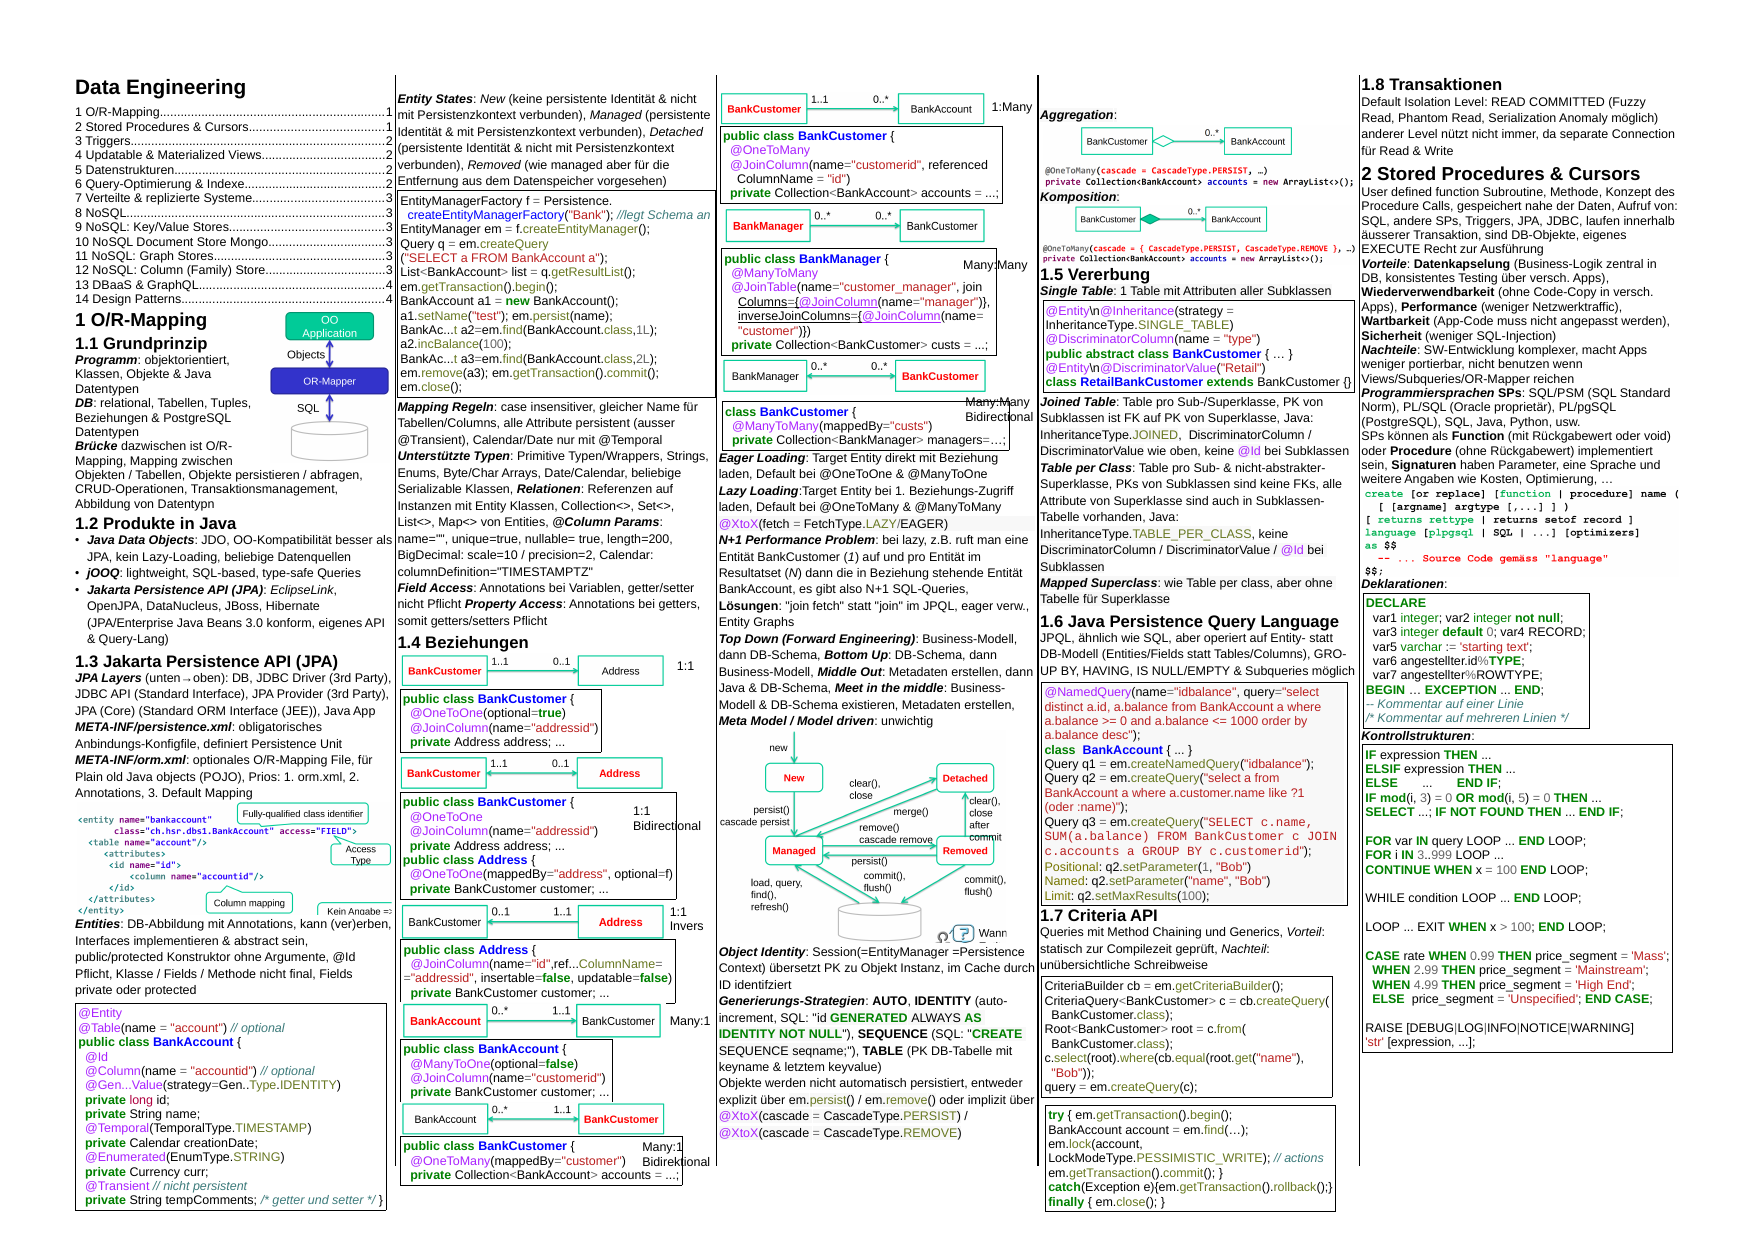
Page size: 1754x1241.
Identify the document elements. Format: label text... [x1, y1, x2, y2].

text @Entity\n@DiscriminatorValue("Retail") [1045, 361, 1352, 375]
text CriteriaQuery<BankCustomer> c = cb.createQuery( [1044, 993, 1329, 1008]
text @Transient // nicht persistent [78, 1178, 383, 1193]
text WHEN 2.99 THEN price_segment = 'Mainstream'; [1365, 963, 1669, 977]
text public class BankManager { [724, 251, 993, 266]
text List<BankAccount> list = q.getResultList(); [400, 265, 712, 279]
text private BankCustomer customer; ... [403, 1085, 609, 1099]
text [398, 191, 715, 397]
text Field Access: Annotations bei Variablen, getter/setter nicht Pflicht Property Access: Annotations bei getters, somit getters/setters Pflicht [397, 581, 714, 628]
text class BankCustomer { [725, 404, 1006, 419]
text "customer")}) [724, 323, 993, 337]
text em.getTransaction().begin(); [400, 279, 712, 294]
text em.close(); [400, 380, 712, 394]
text [1046, 1106, 1335, 1211]
text Default Isolation Level: READ COMMITTED (Fuzzy Read, Phantom Read, Serialization Anomaly möglich) anderer Level nützt nicht immer, da separate Connection für Read & Write [1361, 94, 1679, 158]
text WHEN 4.99 THEN price_segment = 'High End'; [1365, 977, 1669, 992]
text IF mod(i, 3) = 0 OR mod(i, 5) = 0 THEN ... [1365, 791, 1669, 805]
text 7 Verteilte & replizierte Systeme 3 [75, 191, 393, 206]
picture [399, 653, 666, 688]
list Jakarta Persistence API (JPA): EclipseLink, OpenJPA, DataNucleus, JBoss, Hibernate (JPA/Enterprise Java Beans 3.0 konform, eigenes API & Query-Lang) [75, 582, 393, 646]
text @Gen...Value(strategy=Gen..Type.IDENTITY) [78, 1078, 383, 1092]
subtitle Beziehungen [397, 633, 714, 652]
text Komposition: [1040, 124, 1357, 204]
text Table per Class: Table pro Sub- & nicht-abstrakter-Superklasse, PKs von Subklassen sind keine FKs, alle Attribute von Superklasse sind auch in Subklassen-Tabelle vorhanden, Java: InheritanceType.TABLE_PER_CLASS, keine DiscriminatorColumn / DiscriminatorValue / @Id bei Subklassen [1040, 460, 1357, 573]
text Brücke dazwischen ist O/R-Mapping, Mapping zwischen Objekten / Tabellen, Objekte persistieren / abfragen, CRUD-Operationen, Transaktionsmanagement, Abbildung von Datentypn [75, 439, 393, 511]
text DB: relational, Tabellen, Tuples, Beziehungen & PostgreSQL Datentypen [75, 396, 269, 439]
text private Collection<BankCustomer> custs = ...; [724, 337, 993, 352]
text 'str' [expression, ...]; [1365, 1035, 1669, 1049]
picture [269, 310, 390, 463]
text public class Address { [403, 942, 672, 957]
subtitle Produkte in Java [75, 514, 393, 533]
text a2.incBalance(100); [400, 337, 712, 351]
text DECLARE [1366, 596, 1586, 611]
text a.balance desc"); [1044, 728, 1344, 742]
text public class BankAccount { [78, 1035, 383, 1049]
text JPA Layers (unten→oben): DB, JDBC Driver (3rd Party), JDBC API (Standard Interface), JPA Provider (3rd Party), JPA (Core) (Standard ORM Interface (JEE)), Java App [75, 671, 393, 718]
text Objekte werden nicht automatisch persistiert, entweder explizit über em.persist() / em.remove() oder implizit über @XtoX(cascade = CascadeType.PERSIST) / @XtoX(cascade = CascadeType.REMOVE) [718, 1076, 1035, 1140]
picture [719, 730, 1007, 943]
list Java Data Objects: JDO, OO-Kompatibilität besser als JPA, kein Lazy-Loading, beliebige Datenquellen [75, 533, 393, 564]
text Aggregation: [1040, 108, 1357, 122]
text query = em.createQuery(c); [1044, 1080, 1329, 1094]
text FOR var IN query LOOP ... END LOOP; [1365, 834, 1669, 848]
text private Calendar creationDate; [78, 1135, 383, 1150]
text private Collection<BankAccount> accounts = ...; [723, 186, 999, 200]
text ="addressid", insertable=false, updatable=false) [403, 971, 672, 985]
text var5 varchar := 'starting text'; [1366, 639, 1586, 654]
text BankCustomer.class); [1044, 1037, 1329, 1051]
text Query q1 = em.createNamedQuery("idbalance"); [1044, 757, 1344, 771]
picture [400, 1102, 666, 1136]
text createEntityManagerFactory("Bank"); //legt Schema an [400, 208, 712, 222]
text public class Address { [403, 853, 673, 867]
picture [1362, 486, 1680, 577]
text Positional: q2.setParameter(1, "Bob") [1044, 859, 1344, 874]
text c.select(root).where(cb.equal(root.get("name"), [1044, 1051, 1329, 1065]
text BankAccount a where a.customer.name like ?1 [1044, 786, 1344, 800]
subtitle Vererbung [1040, 265, 1357, 283]
text @Entity\n@Inheritance(strategy = [1045, 303, 1352, 318]
text Programmiersprachen SPs: SQL/PSM (SQL Standard Norm), PL/SQL (Oracle proprietär), PL/pgSQL (PostgreSQL), SQL, Java, Python, usw. [1361, 386, 1679, 429]
text @JoinColumn(name="id",ref...ColumnName= [403, 957, 672, 971]
text public class BankCustomer { [403, 1139, 679, 1153]
text public class BankAccount { [403, 1042, 609, 1056]
subtitle O/R-Mapping [75, 309, 393, 331]
text N+1 Performance Problem: bei lazy, z.B. ruft man eine Entität BankCustomer (1) auf und pro Entität im Resultatset (N) dann die in Beziehung stehende Entität BankAccount, es gibt also N+1 SQL-Queries, Lösungen: "join fetch" statt "join" im JPQL, eager verw., Entity Graphs [718, 533, 1035, 629]
text EntityManager em = f.createEntityManager(); [400, 222, 712, 236]
text 5 Datenstrukturen 2 [75, 162, 393, 177]
text @JoinTable(name="customer_manager", join [724, 280, 993, 294]
text Unterstützte Typen: Primitive Typen/Wrappers, Strings, Enums, Byte/Char Arrays, Date/Calendar, beliebige Serializable Klassen, Relationen: Referenzen auf Instanzen mit Entity Klassen, Collection<>, Set<>, List<>, Map<> von Entities, @Column Params: name="", unique=true, nullable= true, length=200, BigDecimal: scale=10 / precision=2, Calendar: columnDefinition="TIMESTAMPTZ" [397, 449, 714, 578]
picture [720, 92, 986, 126]
text Query q2 = em.createQuery("select a from [1044, 771, 1344, 786]
text @OneToOne(optional=true) [403, 706, 598, 720]
text Named: q2.setParameter("name", "Bob") [1044, 874, 1344, 888]
text public class BankCustomer { [403, 691, 598, 706]
text BankAc...t a2=em.find(BankAccount.class,1L); [400, 323, 712, 337]
text @ManyToMany(mappedBy="custs") [725, 419, 1006, 433]
text Mapped Superclass: wie Table per class, aber ohne Tabelle für Superklasse [1040, 576, 1357, 606]
text CriteriaBuilder cb = em.getCriteriaBuilder(); [1044, 979, 1329, 993]
text private BankCustomer customer; ... [403, 985, 672, 1000]
text (oder :name)"); [1044, 800, 1344, 814]
text Columns={@JoinColumn(name="manager")}, [724, 294, 993, 309]
text @Enumerated(EnumType.STRING) [78, 1150, 383, 1164]
text em.getTransaction().commit(); } [1048, 1165, 1332, 1180]
text Entities: DB-Abbildung mit Annotations, kann (ver)erben, Interfaces implementieren & abstract sein, public/protected Konstruktor ohne Argumente, @Id Pflicht, Klasse / Fields / Methode nicht final, Fields private oder protected [75, 802, 393, 997]
subtitle Java Persistence Query Language [1040, 611, 1357, 631]
subtitle Criteria API [1040, 683, 1357, 925]
text private Address address; ... [403, 734, 598, 749]
picture [76, 802, 392, 915]
text var7 angestellter%ROWTYPE; [1366, 668, 1586, 682]
text private BankCustomer customer; ... [403, 881, 673, 896]
text Programm: objektorientiert, Klassen, Objekte & Java Datentypen [75, 353, 269, 396]
text private Collection<BankManager> managers=…; [725, 433, 1006, 447]
text ColumnName = "id") [723, 172, 999, 186]
text public class BankCustomer { [403, 795, 673, 809]
title Data Engineering [75, 75, 393, 99]
picture [721, 358, 988, 395]
text Nachteile: SW-Entwicklung komplexer, macht Apps weniger portierbar, nicht benutzen wenn Views/Subqueries/OR-Mapper reichen [1361, 343, 1679, 386]
text Eager Loading: Target Entity direkt mit Beziehung laden, Default bei @OneToOne & @ManyToOne [718, 91, 1035, 481]
text @OneToMany [723, 143, 999, 157]
text BEGIN … EXCEPTION ... END; [1366, 682, 1586, 697]
text Queries mit Method Chaining und Generics, Vorteil: statisch zur Compilezeit geprüft, Nachteil: unübersichtliche Schreibweise [1040, 925, 1357, 972]
picture [1040, 205, 1357, 265]
text @JoinColumn(name="addressid") [403, 720, 598, 734]
subtitle Jakarta Persistence API (JPA) [75, 651, 393, 671]
text BankAccount account = em.find(…); [1048, 1122, 1332, 1137]
text Lazy Loading:Target Entity bei 1. Beziehungs-Zugriff laden, Default bei @OneToMany & @ManyToMany [718, 483, 1035, 514]
text distinct a.id, a.balance from BankAccount a where [1044, 699, 1344, 714]
text @OneToOne(mappedBy="address", optional=f) [403, 867, 673, 881]
text c.accounts a GROUP BY c.customerid"); [1044, 844, 1344, 859]
text JPQL, ähnlich wie SQL, aber operiert auf Entity- statt DB-Modell (Entities/Fields statt Tables/Columns), GRO-UP BY, HAVING, IS NULL/EMPTY & Subqueries möglich [1040, 631, 1357, 678]
text private long id; [78, 1092, 383, 1107]
text Entity States: New (keine persistente Identität & nicht mit Persistenzkontext verbunden), Managed (persistente Identität & mit Persistenzkontext verbunden), Detached (persistente Identität & nicht mit Persistenzkontext verbunden), Removed (wie managed aber für die Entfernung aus dem Datenspeicher vorgesehen) [397, 91, 714, 188]
text @JoinColumn(name="customerid", referenced [723, 157, 999, 172]
text -- Kommentar auf einer Linie [1366, 697, 1586, 711]
text META-INF/persistence.xml: obligatorisches Anbindungs-Konfigfile, definiert Persistence Unit [75, 720, 393, 751]
text Object Identity: Session(=EntityManager =Persistence Context) übersetzt PK zu Objekt Instanz, im Cache durch ID identifziert [718, 730, 1035, 992]
text 4 Updatable & Materialized Views 2 [75, 148, 393, 162]
text FOR i IN 3..999 LOOP ... [1365, 848, 1669, 862]
text @ManyToMany [724, 266, 993, 280]
text 11 NoSQL: Graph Stores 3 [75, 249, 393, 263]
text Kontrollstrukturen: [1361, 591, 1679, 743]
text try { em.getTransaction().begin(); [1048, 1108, 1332, 1122]
text 2 Stored Procedures & Cursors 1 [75, 119, 393, 134]
text Query q = em.createQuery [400, 236, 712, 251]
text Single Table: 1 Table mit Attributen aller Subklassen [1040, 283, 1357, 298]
text Joined Table: Table pro Sub-/Superklasse, PK von Subklassen ist FK auf PK von Superklasse, Java: InheritanceType.JOINED, DiscriminatorColumn / DiscriminatorValue wie oben, keine @Id bei Subklassen [1040, 300, 1357, 458]
text InheritanceType.SINGLE_TABLE) [1045, 318, 1352, 332]
subtitle Transaktionen [1361, 75, 1679, 94]
text CASE rate WHEN 0.99 THEN price_segment = 'Mass'; [1365, 949, 1669, 963]
text Deklarationen: [1361, 486, 1679, 591]
text 9 NoSQL: Key/Value Stores 3 [75, 220, 393, 234]
text 12 NoSQL: Column (Family) Store 3 [75, 263, 393, 277]
text var6 angestellter.id%TYPE; [1366, 654, 1586, 668]
text public class BankCustomer { [723, 128, 999, 143]
text LockModeType.PESSIMISTIC_WRITE); // actions [1048, 1151, 1332, 1165]
text Root<BankCustomer> root = c.from( [1044, 1022, 1329, 1037]
list jOOQ: lightweight, SQL-based, type-safe Queries [75, 566, 393, 580]
text @Entity [78, 1006, 383, 1020]
text 6 Query-Optimierung & Indexe 2 [75, 177, 393, 191]
text Limit: q2.setMaxResults(100); [1044, 888, 1344, 903]
text @Column(name = "accountid") // optional [78, 1063, 383, 1078]
picture [400, 1002, 666, 1039]
text Mapping Regeln: case insensitiver, gleicher Name für Tabellen/Columns, alle Attribute persistent (ausser @Transient), Calendar/Date nur mit @Temporal [397, 398, 714, 447]
text Vorteile: Datenkapselung (Business-Logik zentral in DB, konsistentes Testing über versch. Apps), Wiederverwendbarkeit (ohne Code-Copy in versch. Apps), Performance (weniger Netzwerktraffic), Wartbarkeit (App-Code muss nicht angepasst werden), Sicherheit (weniger SQL-Injection) [1361, 256, 1679, 343]
subtitle Grundprinzip [75, 333, 269, 353]
text BankCustomer.class); [1044, 1008, 1329, 1022]
text @OneToOne [403, 809, 673, 824]
text @JoinColumn(name="customerid") [403, 1071, 609, 1085]
text private Address address; ... [403, 838, 673, 853]
text 14 Design Patterns 4 [75, 292, 393, 306]
text META-INF/orm.xml: optionales O/R-Mapping File, für Plain old Java objects (POJO), Prios: 1. orm.xml, 2. Annotations, 3. Default Mapping [75, 753, 393, 800]
subtitle [1042, 977, 1332, 1097]
text Top Down (Forward Engineering): Business-Modell, dann DB-Schema, Bottom Up: DB-Schema, dann Business-Modell, Middle Out: Metadaten erstellen, dann Java & DB-Schema, Meet in the middle: Business-Modell & DB-Schema existieren, Metadaten erstellen, Meta Model / Model driven: unwichtig [718, 631, 1035, 728]
text Generierungs-Strategien: AUTO, IDENTITY (auto-increment, SQL: "id GENERATED ALWAYS AS IDENTITY NOT NULL"), SEQUENCE (SQL: "CREATE SEQUENCE seqname;"), TABLE (PK DB-Tabelle mit keyname & letztem keyvalue) [718, 994, 1035, 1074]
text 3 Triggers 2 [75, 134, 393, 148]
text @Table(name = "account") // optional [78, 1020, 383, 1035]
text SUM(a.balance) FROM BankCustomer c JOIN [1044, 830, 1344, 844]
text inverseJoinColumns={@JoinColumn(name= [724, 309, 993, 323]
text finally { em.close(); } [1048, 1194, 1332, 1208]
text @JoinColumn(name="addressid") [403, 824, 673, 838]
text IF expression THEN ... [1365, 747, 1669, 762]
text SELECT ...; IF NOT FOUND THEN ... END IF; [1365, 805, 1669, 819]
text @ManyToOne(optional=false) [403, 1056, 609, 1071]
text @NamedQuery(name="idbalance", query="select [1044, 685, 1344, 699]
picture [400, 903, 666, 939]
text /* Kommentar auf mehreren Linien */ [1366, 711, 1586, 726]
text class BankAccount { ... } [1044, 742, 1344, 757]
text ELSE price_segment = 'Unspecified'; END CASE; [1365, 992, 1669, 1006]
text class RetailBankCustomer extends BankCustomer {} [1045, 375, 1352, 389]
text "Bob")); [1044, 1065, 1329, 1080]
text BankAccount a1 = new BankAccount(); [400, 294, 712, 308]
text a.balance >= 0 and a.balance <= 1000 order by [1044, 714, 1344, 728]
text CONTINUE WHEN x = 100 END LOOP; [1365, 862, 1669, 877]
picture [721, 207, 987, 245]
text ELSIF expression THEN ... [1365, 762, 1669, 776]
text var1 integer; var2 integer not null; [1366, 611, 1586, 625]
text BankAc...t a3=em.find(BankAccount.class,2L); [400, 351, 712, 366]
text Query q3 = em.createQuery("SELECT c.name, [1044, 814, 1344, 830]
text @DiscriminatorColumn(name = "type") [1045, 332, 1352, 346]
text @XtoX(fetch = FetchType.LAZY/EAGER) [718, 516, 1035, 531]
text 13 DBaaS & GraphQL 4 [75, 277, 393, 292]
text 1 O/R-Mapping 1 [75, 105, 393, 119]
text var3 integer default 0; var4 RECORD; [1366, 625, 1586, 639]
text a1.setName("test"); em.persist(name); [400, 308, 712, 323]
text public abstract class BankCustomer { … } [1045, 346, 1352, 361]
text em.lock(account, [1048, 1137, 1332, 1151]
text private Currency curr; [78, 1164, 383, 1178]
subtitle Stored Procedures & Cursors [1361, 163, 1679, 184]
text @OneToMany(mappedBy="customer") [403, 1153, 679, 1168]
text @Id [78, 1049, 383, 1063]
text SPs können als Function (mit Rückgabewert oder void) oder Procedure (ohne Rückgabewert) implementiert sein, Signaturen haben Parameter, eine Sprache und weitere Angaben wie Kosten, Optimierung, … [1361, 429, 1679, 486]
text @Temporal(TemporalType.TIMESTAMP) [78, 1121, 383, 1135]
text WHILE condition LOOP ... END LOOP; [1365, 891, 1669, 906]
text LOOP ... EXIT WHEN x > 100; END LOOP; [1365, 920, 1669, 934]
picture [1043, 125, 1356, 188]
text private Collection<BankAccount> accounts = ...; [403, 1168, 679, 1182]
text em.remove(a3); em.getTransaction().commit(); [400, 366, 712, 380]
text private String tempComments; /* getter und setter */ } [78, 1193, 383, 1207]
text private String name; [78, 1107, 383, 1121]
text RAISE [DEBUG|LOG|INFO|NOTICE|WARNING] [1365, 1021, 1669, 1035]
text 10 NoSQL Document Store Mongo 3 [75, 234, 393, 249]
text ELSE ... END IF; [1365, 776, 1669, 791]
text ("SELECT a FROM BankAccount a"); [400, 251, 712, 265]
text 8 NoSQL 3 [75, 206, 393, 220]
text catch(Exception e){em.getTransaction().rollback();} [1048, 1180, 1332, 1194]
picture [399, 756, 666, 791]
text User defined function Subroutine, Methode, Konzept des Procedure Calls, gespeichert nahe der Daten, Aufruf von: SQL, andere SPs, Triggers, JPA, JDBC, laufen innerhalb äusserer Transaktion, sind DB-Objekte, eigenes EXECUTE Recht zur Ausführung [1361, 184, 1679, 256]
text EntityManagerFactory f = Persistence. [400, 193, 712, 208]
